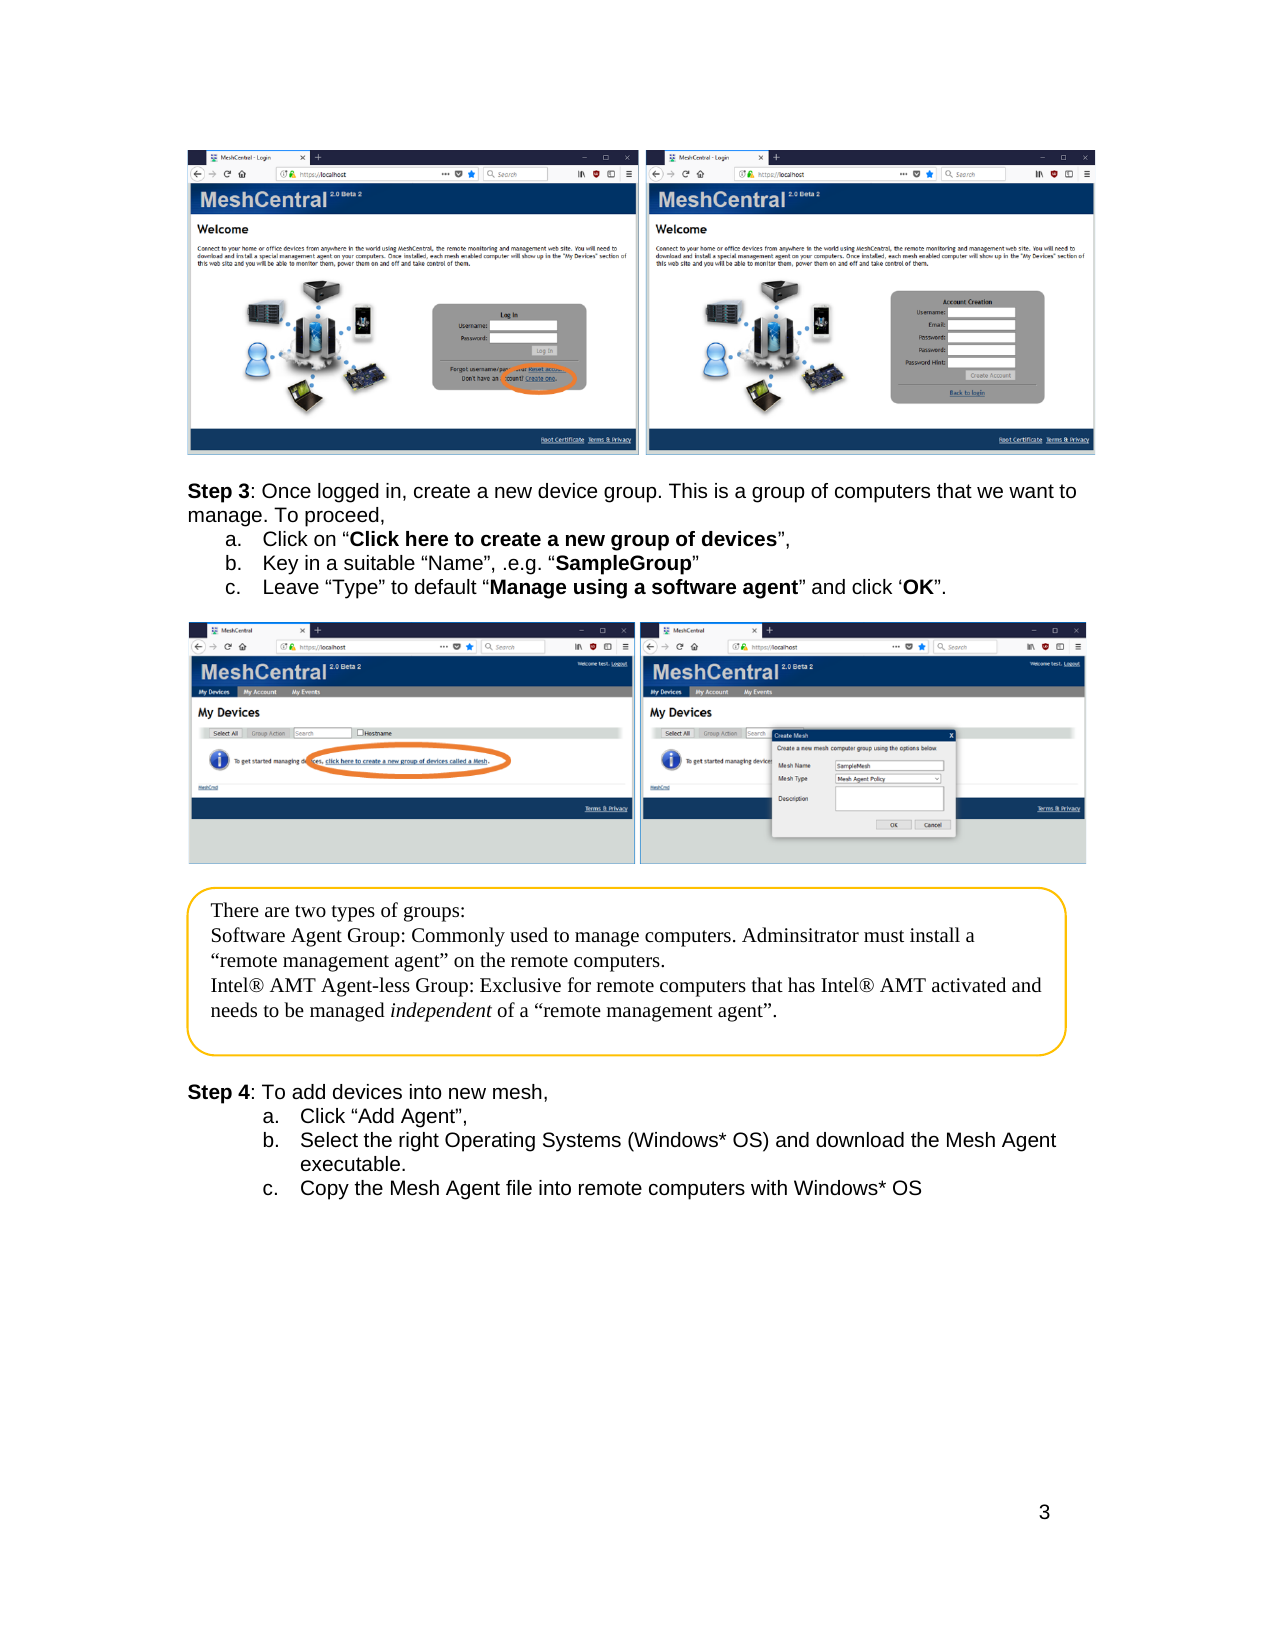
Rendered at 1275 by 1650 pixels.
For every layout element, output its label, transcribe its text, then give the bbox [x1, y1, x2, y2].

list Click on “Click here to create a new group of devices”, [225, 527, 1087, 551]
list Copy the Mesh Agent file into remote computers with Windows* OS [262, 1175, 1087, 1199]
list Click “Add Agent”, [262, 1103, 1087, 1127]
list Key in a suitable “Name”, .e.g. “SampleGroup” [225, 551, 1087, 574]
text Step 4: To add devices into new mesh, [187, 1079, 1087, 1103]
text Step 3: Once logged in, create a new device group. This is a group of computers that we want to manage. To proceed, [187, 479, 1087, 527]
list Select the right Operating Systems (Windows* OS) and download the Mesh Agent executable. [262, 1127, 1087, 1175]
list Leave “Type” to default “Manage using a software agent” and click ‘OK”. [225, 574, 1087, 598]
